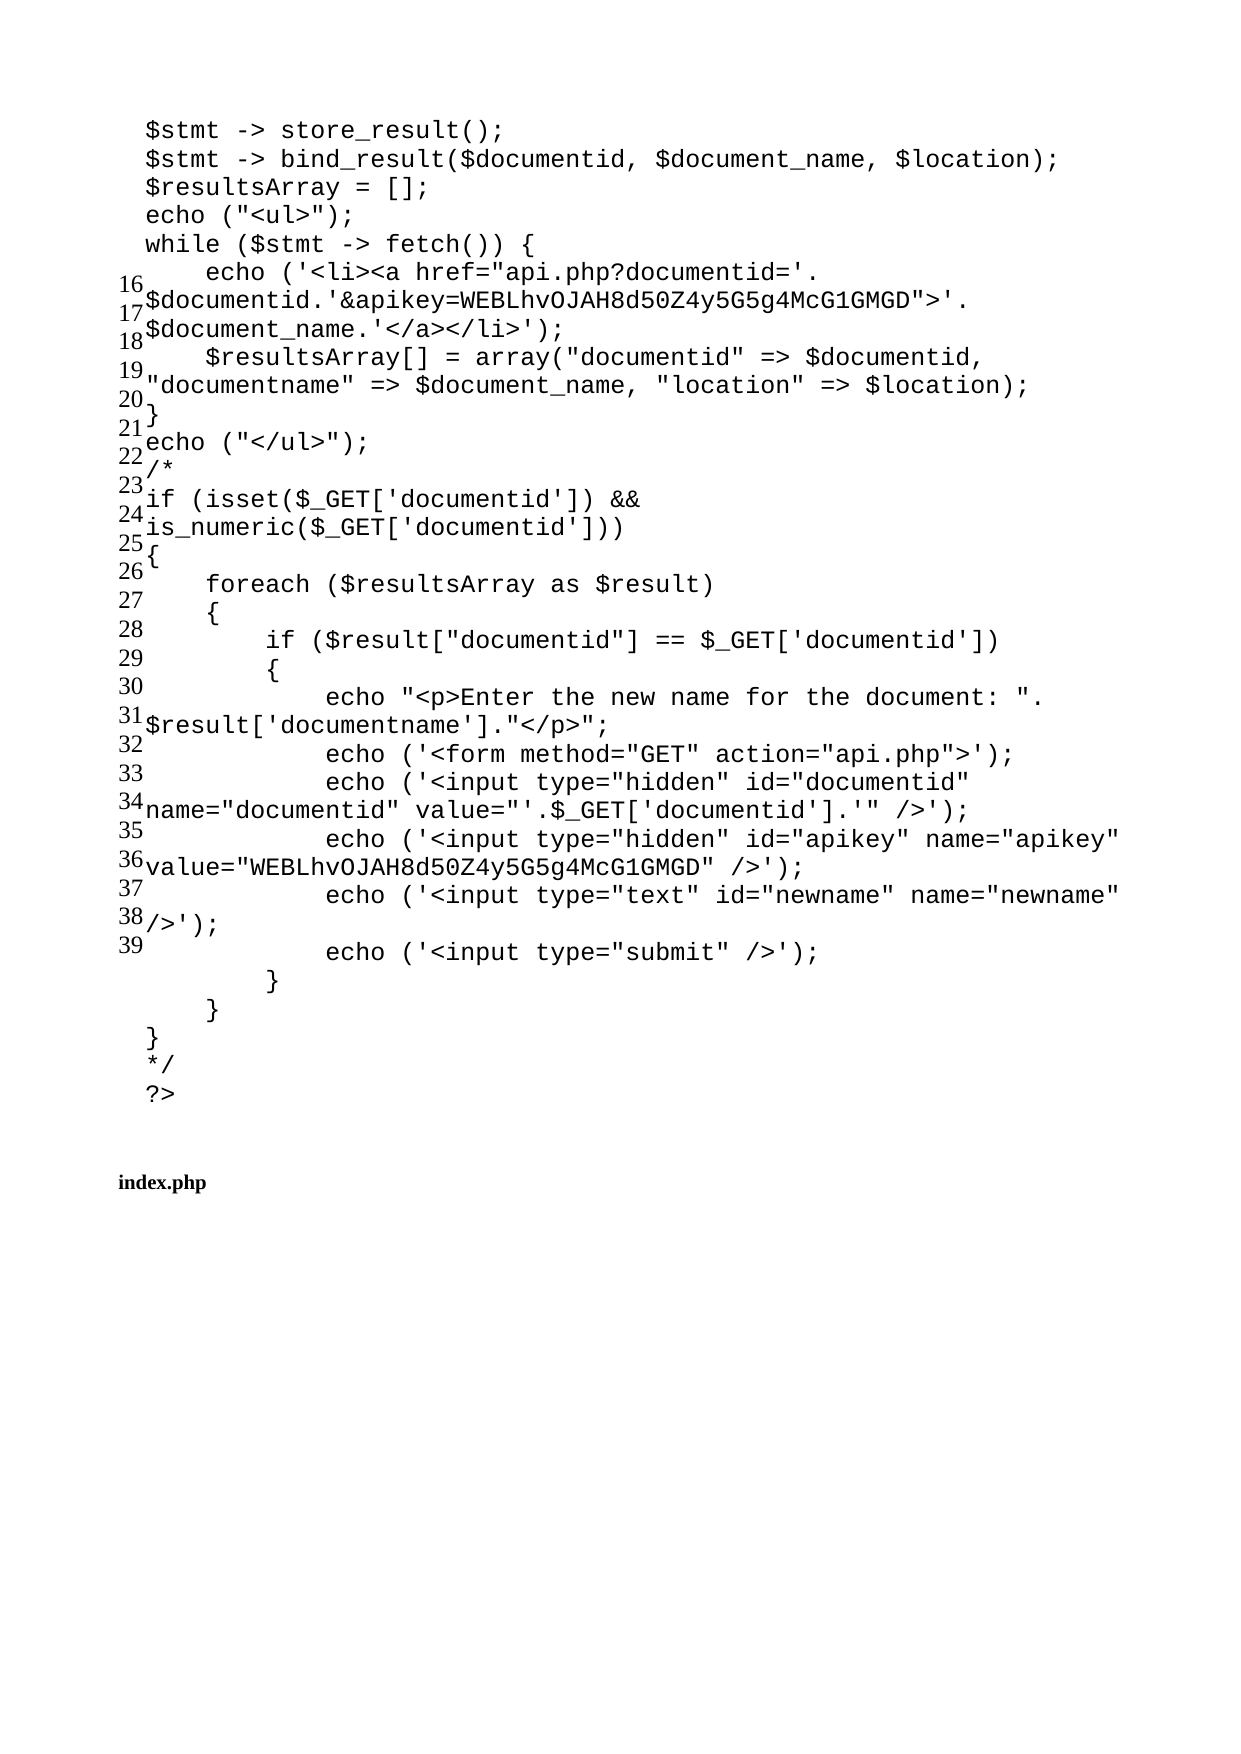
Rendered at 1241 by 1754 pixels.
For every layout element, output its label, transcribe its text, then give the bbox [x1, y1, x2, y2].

subtitle index.php [118, 1170, 1122, 1194]
table_header 16 17 18 19 20 21 22 23 24 25 26 27 28 29 30 31 32 33 34 35 36 37 38 39 [118, 118, 145, 1110]
table_header $stmt -> store_result(); $stmt -> bind_result($documentid, $document_name, $location); $resultsArray = []; echo ("<ul>"); while ($stmt -> fetch()) { echo ('<li><a href="api.php?documentid='.$documentid.'&apikey=WEBLhvOJAH8d50Z4y5G5g4McG1GMGD">'.$document_name.'</a></li>'); $resultsArray[] = array("documentid" => $documentid, "documentname" => $document_name, "location" => $location); } echo ("</ul>"); /* if (isset($_GET['documentid']) && is_numeric($_GET['documentid'])) { foreach ($resultsArray as $result) { if ($result["documentid"] == $_GET['documentid']) { echo "<p>Enter the new name for the document: ".$result['documentname']."</p>"; echo ('<form method="GET" action="api.php">'); echo ('<input type="hidden" id="documentid" name="documentid" value="'.$_GET['documentid'].'" />'); echo ('<input type="hidden" id="apikey" name="apikey" value="WEBLhvOJAH8d50Z4y5G5g4McG1GMGD" />'); echo ('<input type="text" id="newname" name="newname" />'); echo ('<input type="submit" />'); } } } */ ?> [145, 118, 1122, 1110]
